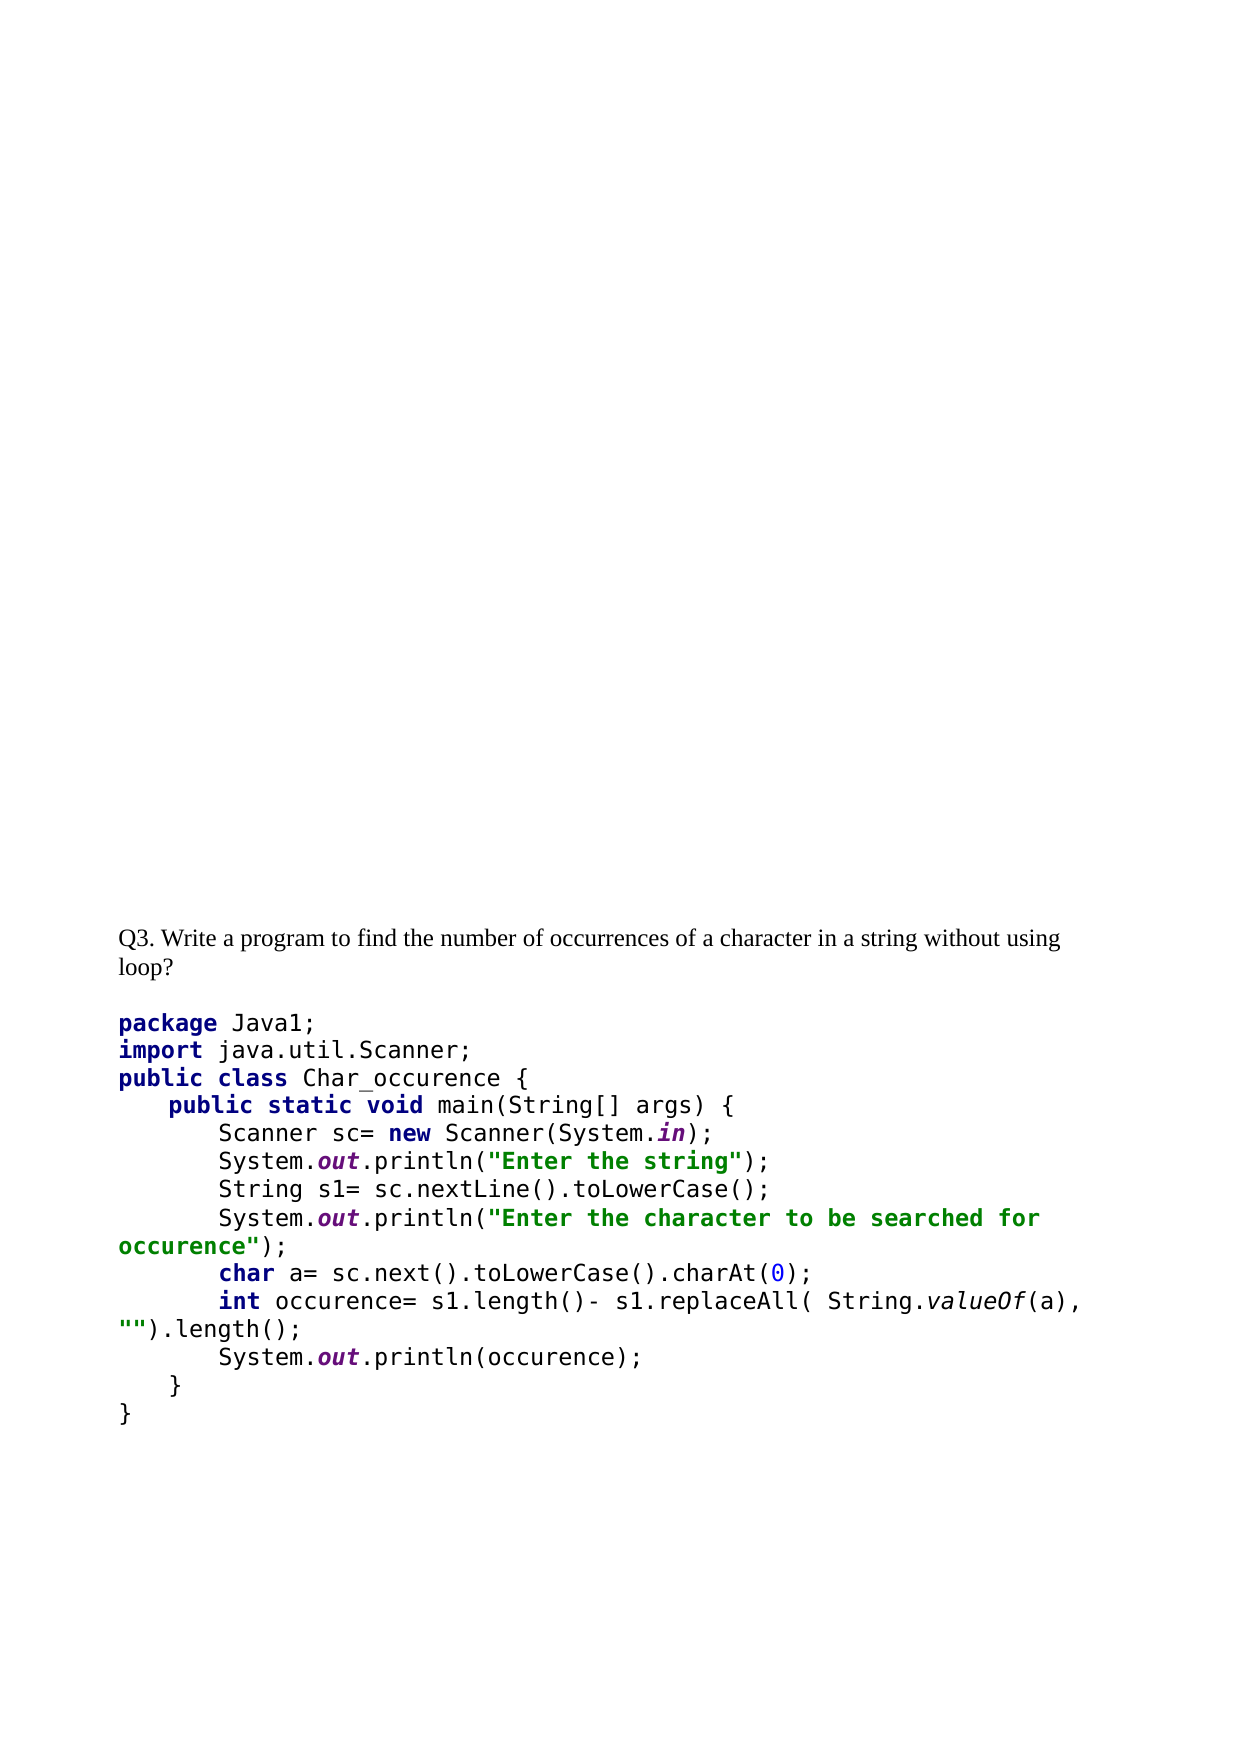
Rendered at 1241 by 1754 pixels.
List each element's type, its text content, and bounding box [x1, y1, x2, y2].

text public static void main(String[] args) { [118, 1092, 1122, 1120]
text import java.util.Scanner; [118, 1037, 1122, 1064]
text Scanner sc= new Scanner(System.in); [118, 1120, 1122, 1148]
text } [118, 1371, 1122, 1399]
text } [118, 1399, 1122, 1427]
text System.out.println("Enter the character to be searched for occurence"); [118, 1204, 1122, 1259]
text String s1= sc.nextLine().toLowerCase(); [118, 1176, 1122, 1204]
text System.out.println("Enter the string"); [118, 1148, 1122, 1176]
text char a= sc.next().toLowerCase().charAt(0); [118, 1259, 1122, 1288]
text int occurence= s1.length()- s1.replaceAll( String.valueOf(a), "").length(); [118, 1288, 1122, 1343]
text System.out.println(occurence); [118, 1343, 1122, 1371]
text public class Char_occurence { [118, 1064, 1122, 1092]
text Q3. Write a program to find the number of occurrences of a character in a string without using loop? [118, 923, 1122, 981]
text package Java1; [118, 1009, 1122, 1037]
